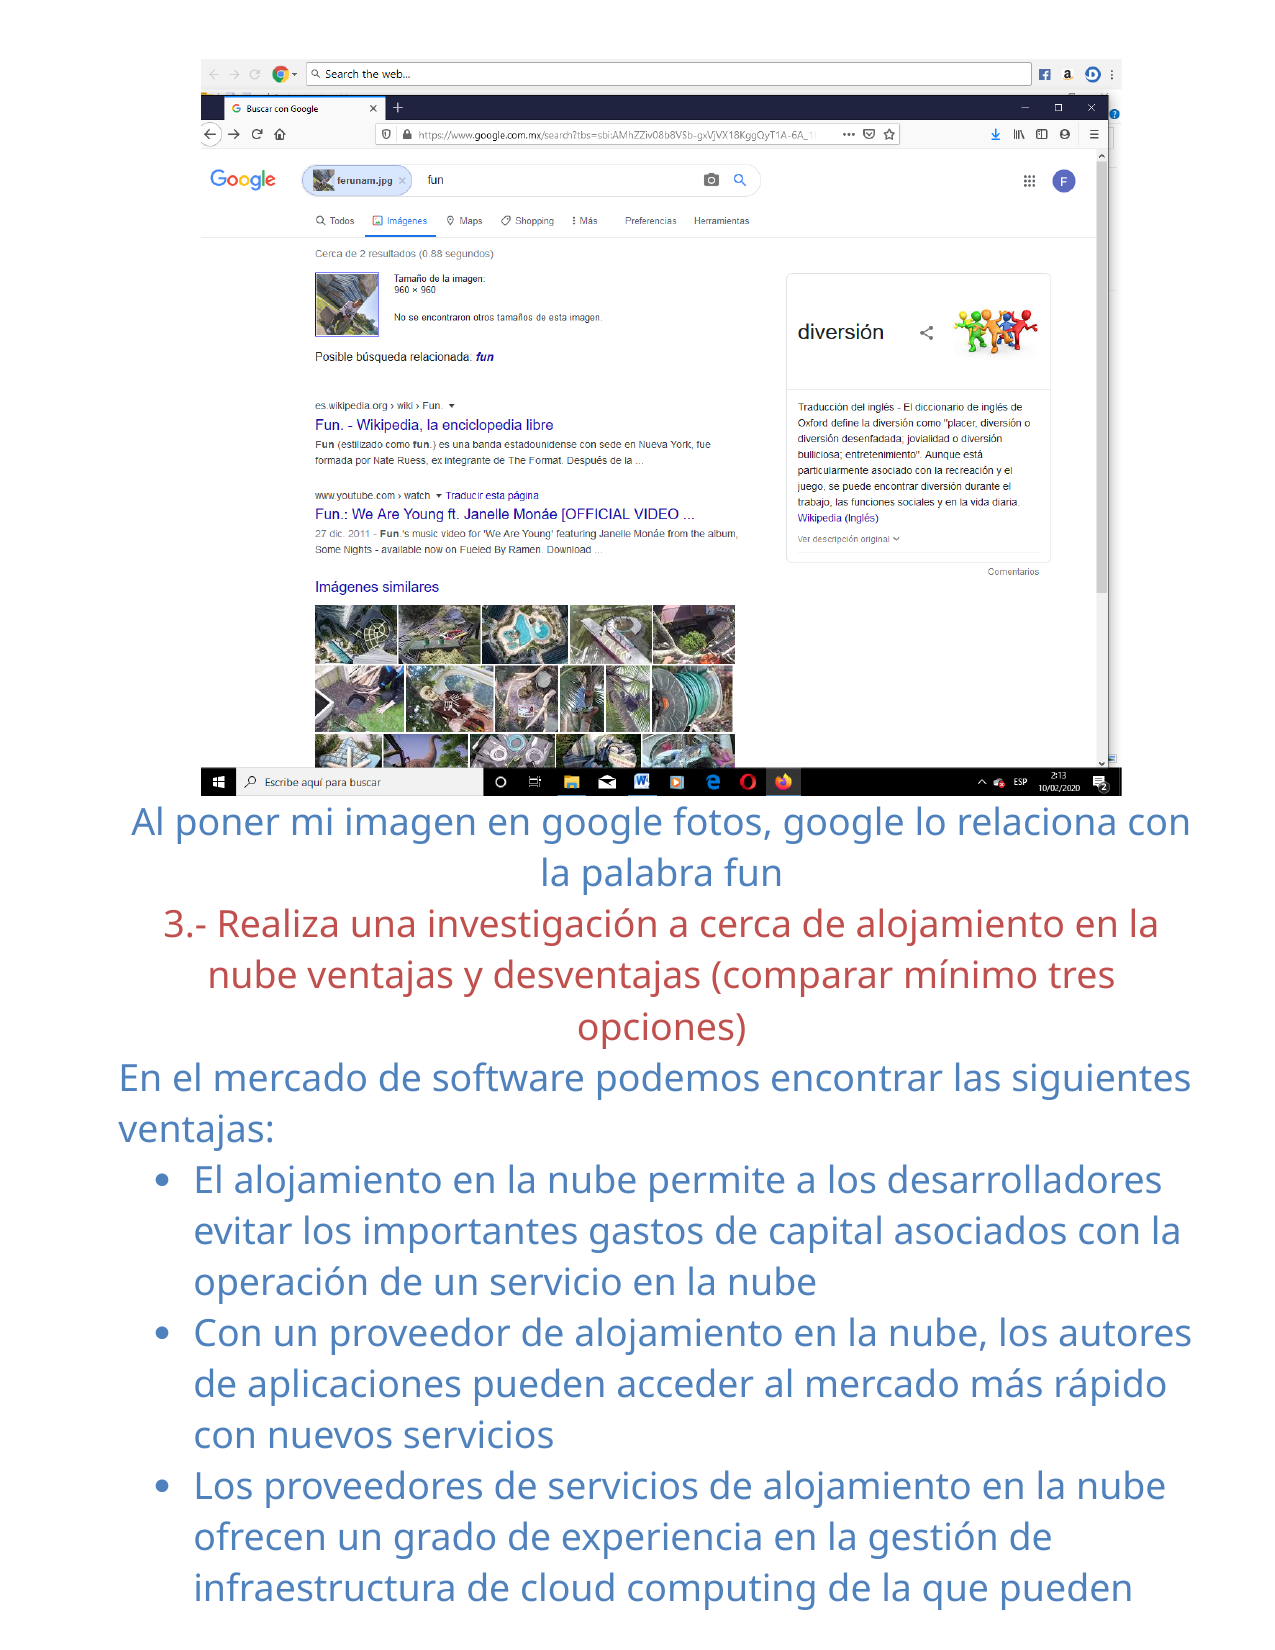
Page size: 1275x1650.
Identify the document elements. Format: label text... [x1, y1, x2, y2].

text Al poner mi imagen en google fotos, google lo relaciona con la palabra fun [118, 796, 1205, 898]
list El alojamiento en la nube permite a los desarrolladores evitar los importantes gastos de capital asociados con la operación de un servicio en la nube [156, 1153, 1205, 1306]
list Con un proveedor de alojamiento en la nube, los autores de aplicaciones pueden acceder al mercado más rápido con nuevos servicios [156, 1306, 1205, 1459]
list Los proveedores de servicios de alojamiento en la nube ofrecen un grado de experiencia en la gestión de infraestructura de cloud computing de la que pueden [156, 1459, 1205, 1612]
text En el mercado de software podemos encontrar las siguientes ventajas: [118, 1051, 1205, 1153]
text 3.- Realiza una investigación a cerca de alojamiento en la nube ventajas y desventajas (comparar mínimo tres opciones) [118, 898, 1205, 1051]
